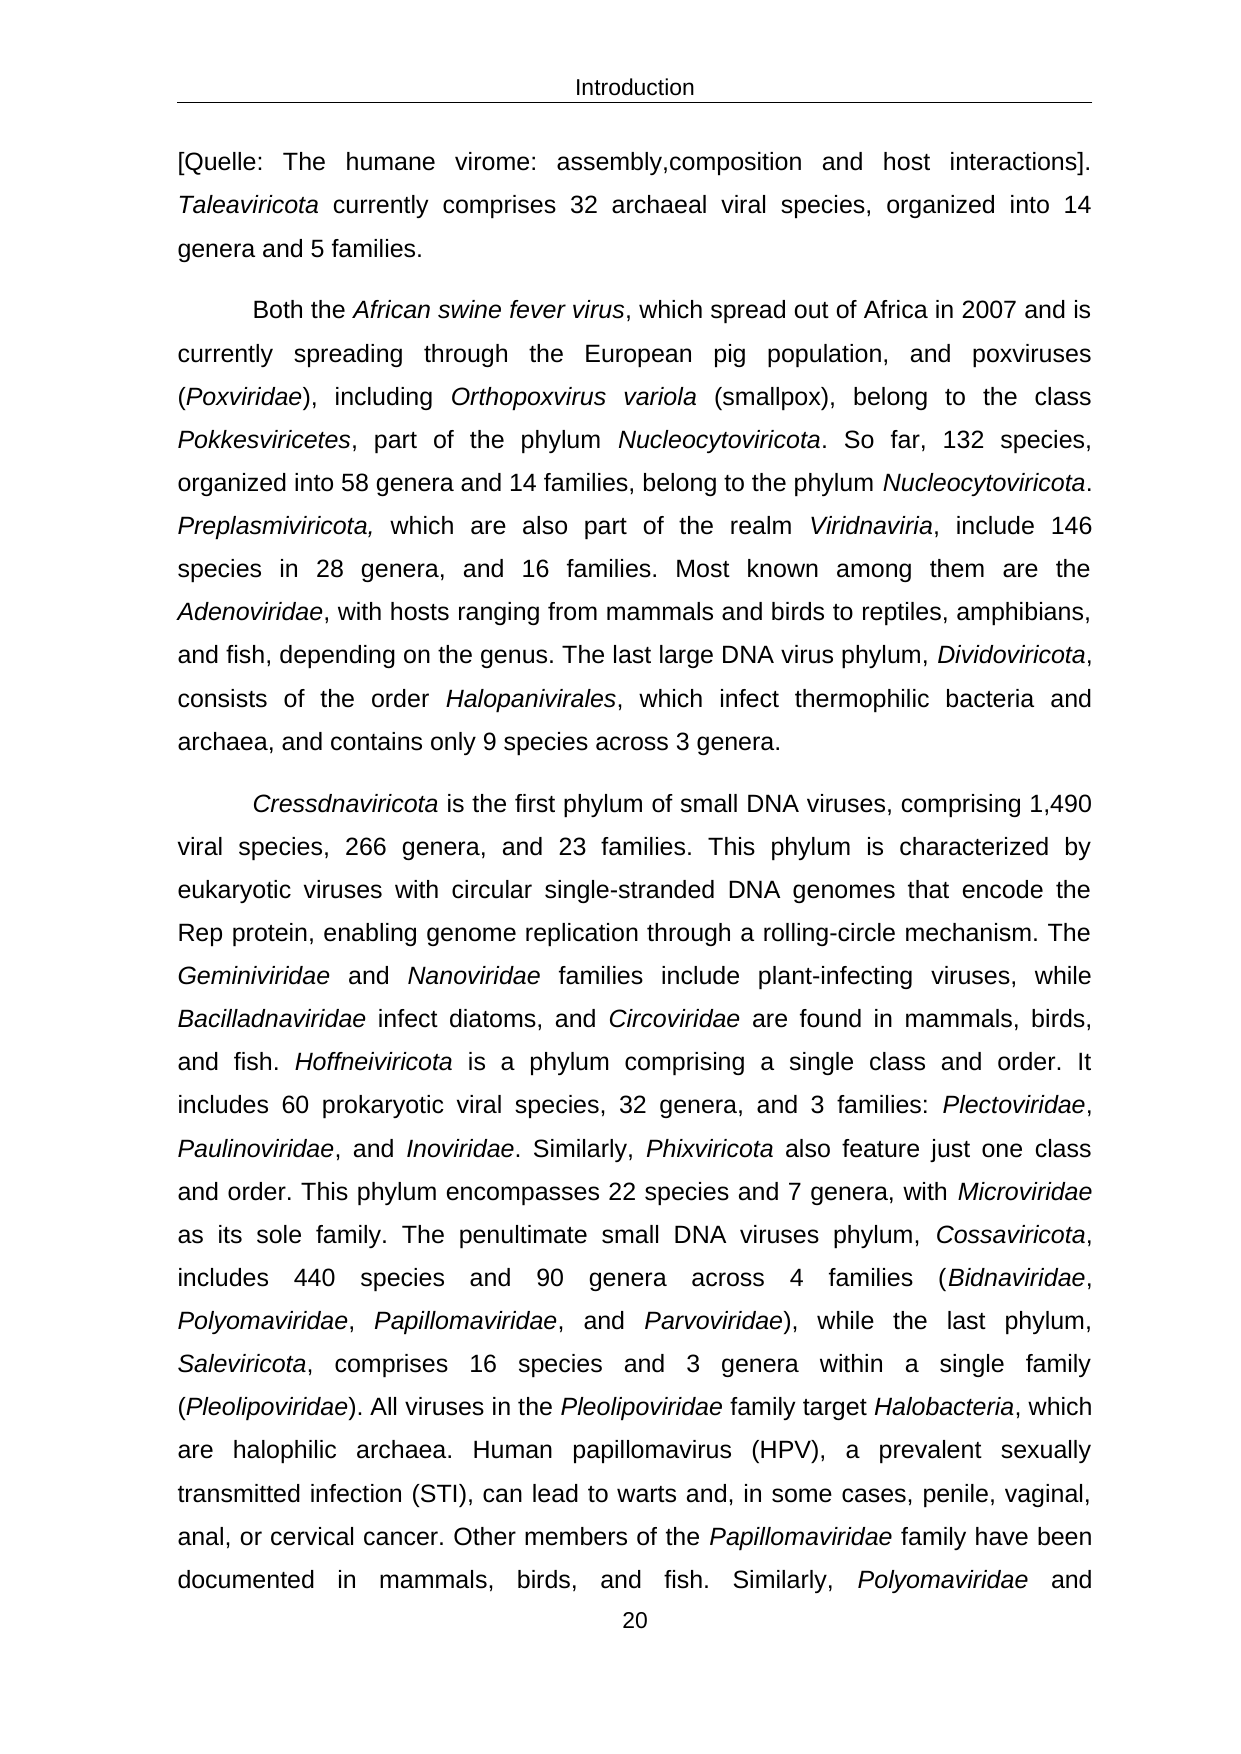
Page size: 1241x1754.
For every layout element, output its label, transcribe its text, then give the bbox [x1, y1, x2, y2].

text Both the African swine fever virus, which spread out of Africa in 2007 and is currently spreading through the European pig population, and poxviruses (Poxviridae), including Orthopoxvirus variola (smallpox), belong to the class Pokkesviricetes, part of the phylum Nucleocytoviricota. So far, 132 species, organized into 58 genera and 14 families, belong to the phylum Nucleocytoviricota. Preplasmiviricota, which are also part of the realm Viridnaviria, include 146 species in 28 genera, and 16 families. Most known among them are the Adenoviridae, with hosts ranging from mammals and birds to reptiles, amphibians, and fish, depending on the genus. The last large DNA virus phylum, Dividoviricota, consists of the order Halopanivirales, which infect thermophilic bacteria and archaea, and contains only 9 species across 3 genera. [177, 296, 1092, 756]
text [Quelle: The humane virome: assembly,composition and host interactions]. Taleaviricota currently comprises 32 archaeal viral species, organized into 14 genera and 5 families. [177, 147, 1092, 262]
text Cressdnaviricota is the first phylum of small DNA viruses, comprising 1,490 viral species, 266 genera, and 23 families. This phylum is characterized by eukaryotic viruses with circular single-stranded DNA genomes that encode the Rep protein, enabling genome replication through a rolling-circle mechanism. The Geminiviridae and Nanoviridae families include plant-infecting viruses, while Bacilladnaviridae infect diatoms, and Circoviridae are found in mammals, birds, and fish. Hoffneiviricota is a phylum comprising a single class and order. It includes 60 prokaryotic viral species, 32 genera, and 3 families: Plectoviridae, Paulinoviridae, and Inoviridae. Similarly, Phixviricota also feature just one class and order. This phylum encompasses 22 species and 7 genera, with Microviridae as its sole family. The penultimate small DNA viruses phylum, Cossaviricota, includes 440 species and 90 genera across 4 families (Bidnaviridae, Polyomaviridae, Papillomaviridae, and Parvoviridae), while the last phylum, Saleviricota, comprises 16 species and 3 genera within a single family (Pleolipoviridae). All viruses in the Pleolipoviridae family target Halobacteria, which are halophilic archaea. Human papillomavirus (HPV), a prevalent sexually transmitted infection (STI), can lead to warts and, in some cases, penile, vaginal, anal, or cervical cancer. Other members of the Papillomaviridae family have been documented in mammals, birds, and fish. Similarly, Polyomaviridae and [177, 789, 1092, 1594]
